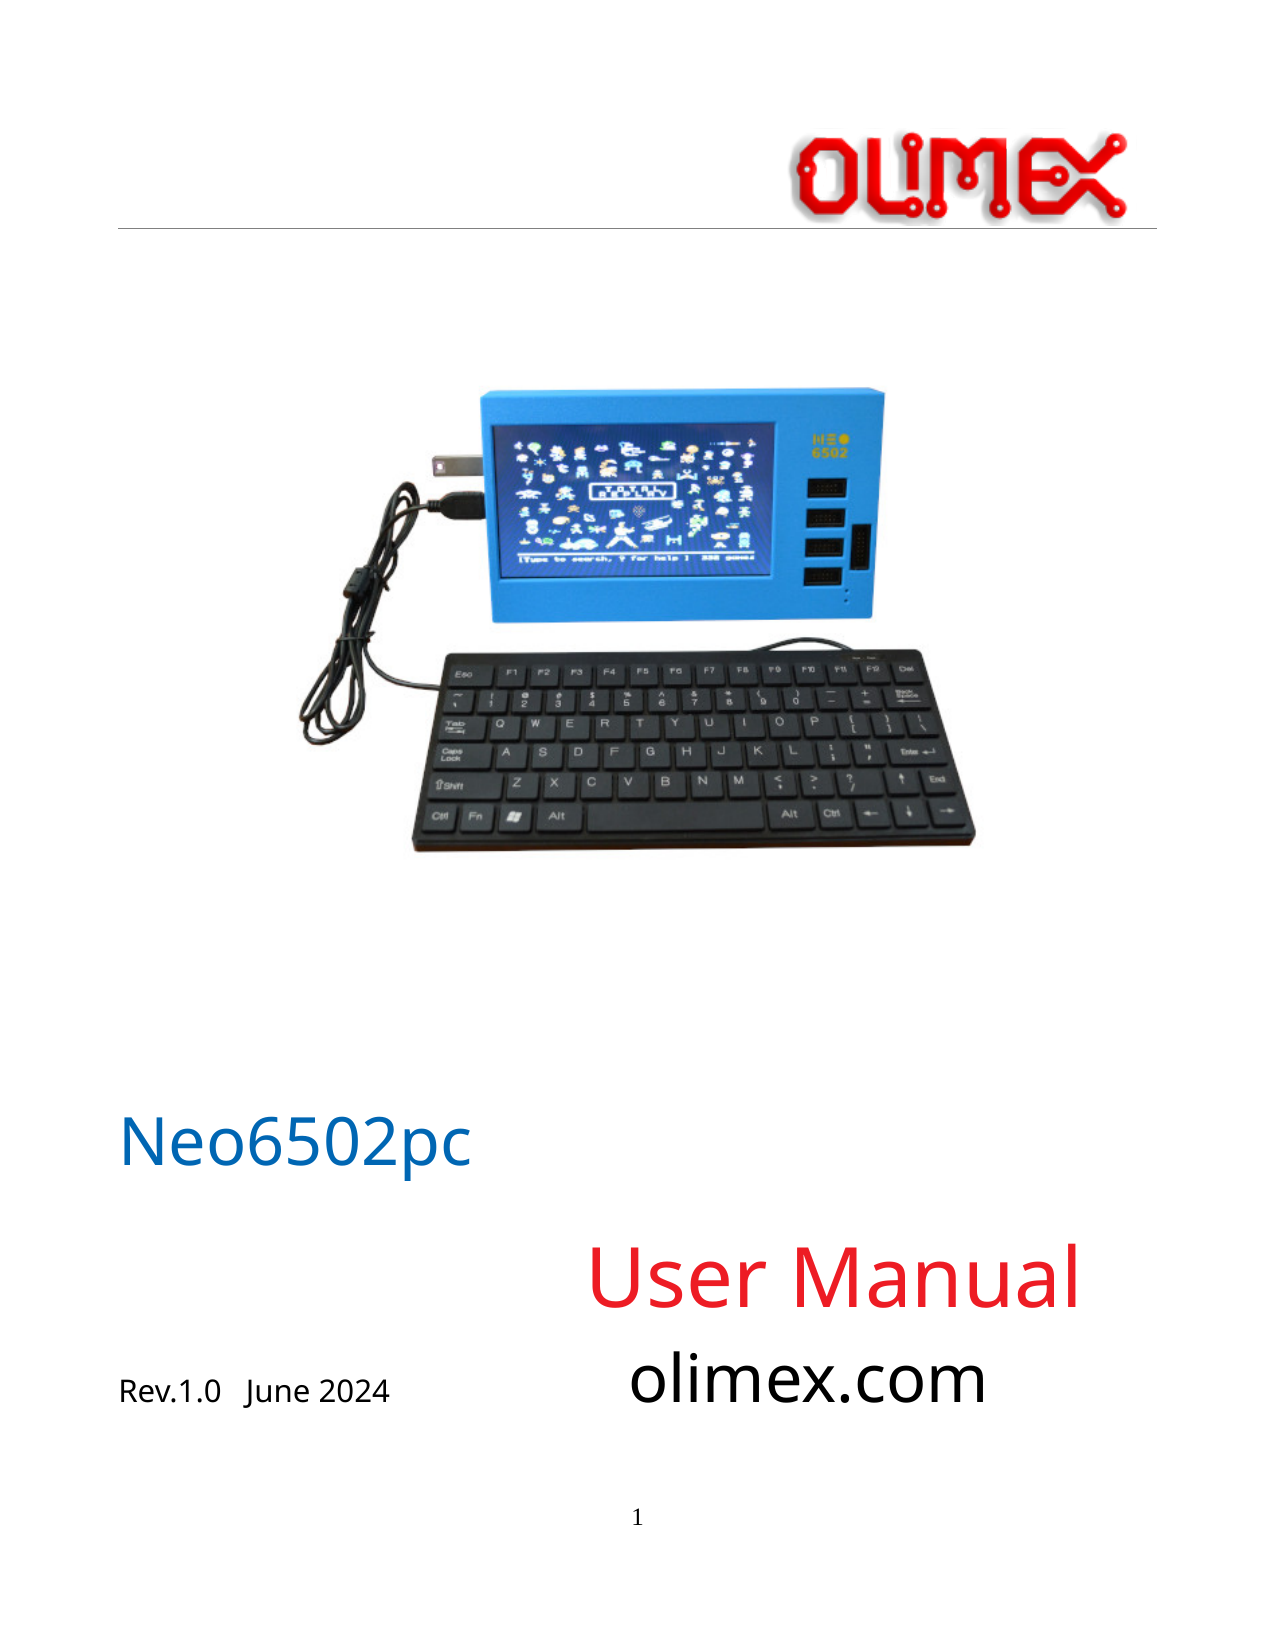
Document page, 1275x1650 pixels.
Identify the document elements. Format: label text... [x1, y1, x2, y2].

text Rev.1.0 June 2024 olimex.com [118, 1347, 1157, 1416]
text Neo6502pc [118, 1064, 1157, 1191]
picture [275, 257, 1000, 983]
text User Manual [118, 1206, 1157, 1333]
picture [775, 124, 1150, 226]
